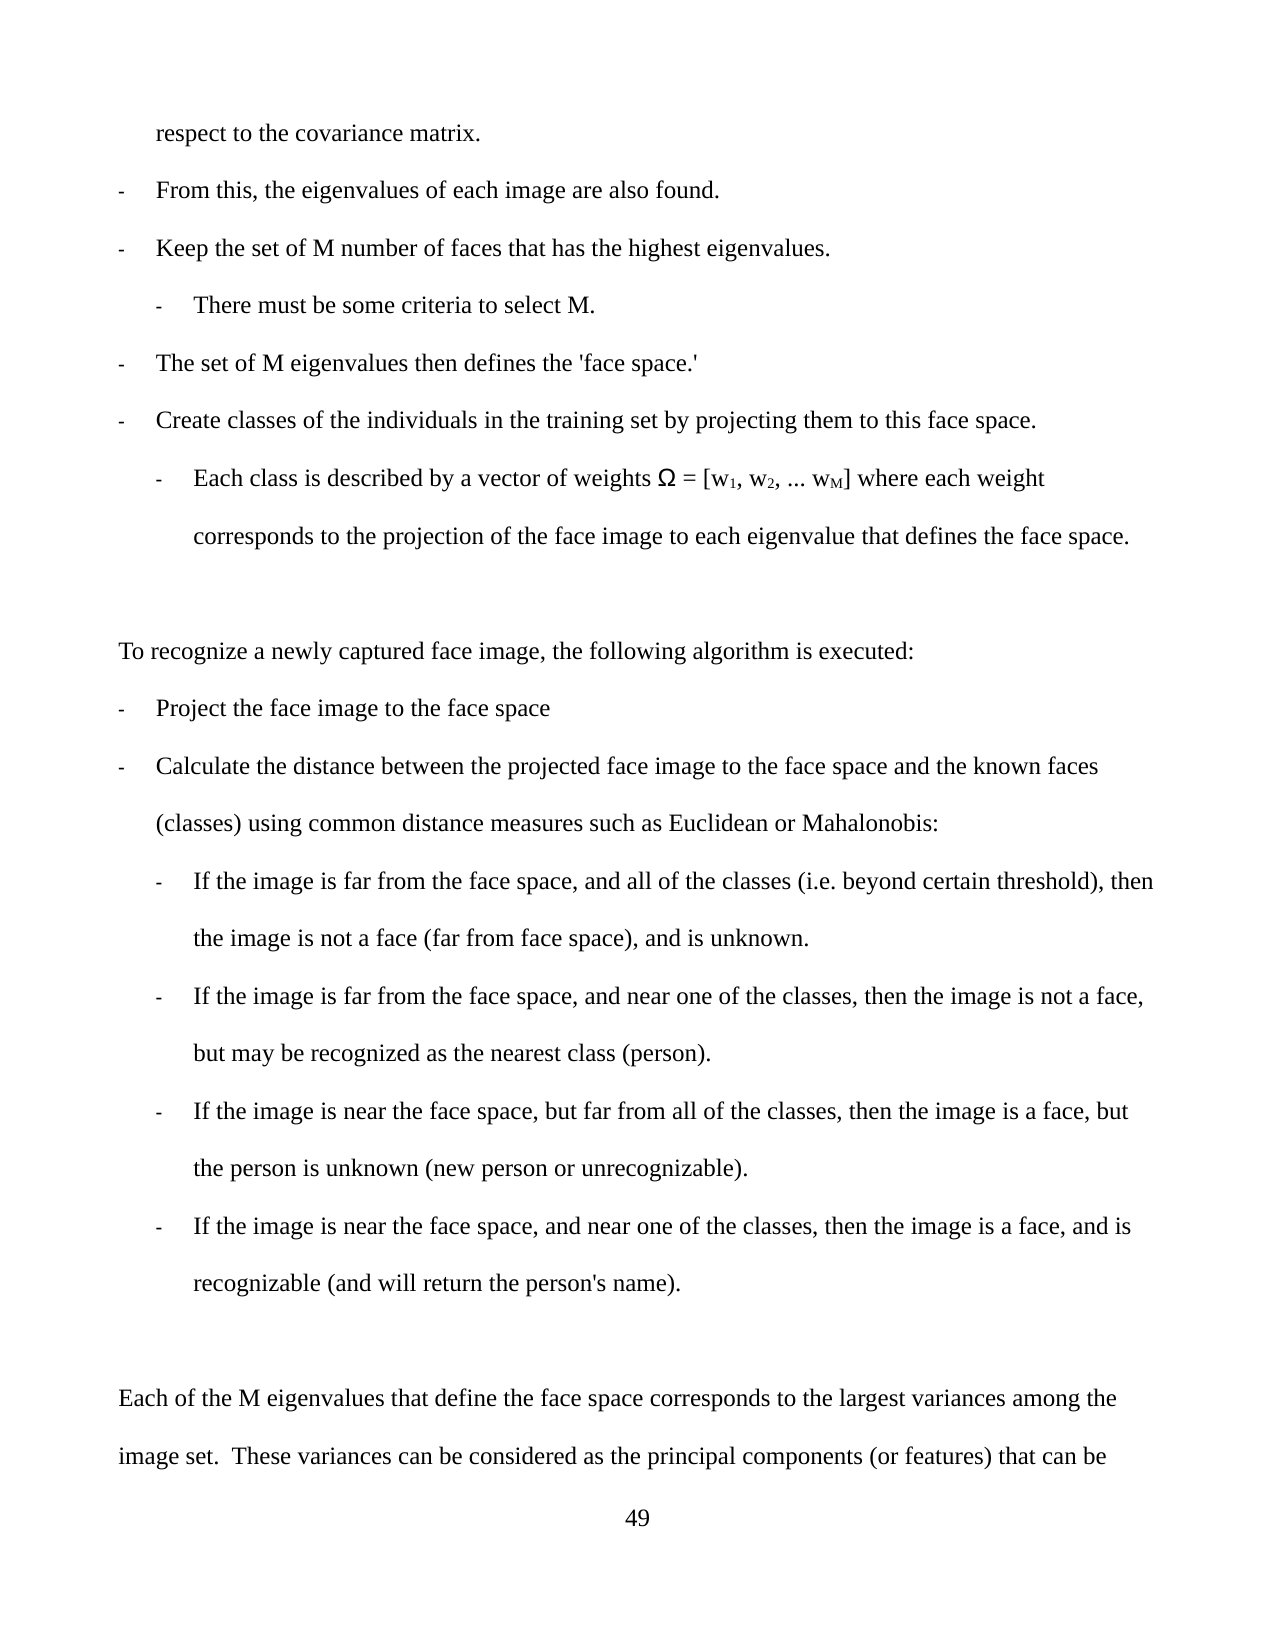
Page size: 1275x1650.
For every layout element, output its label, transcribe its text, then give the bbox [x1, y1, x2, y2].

list Project the face image to the face space [118, 693, 1157, 722]
list Each class is described by a vector of weights Ω = [w1, w2, ... wM] where each weight corresponds to the projection of the face image to each eigenvalue that defines the face space. [156, 463, 1157, 549]
text Each of the M eigenvalues that define the face space corresponds to the largest variances among the image set. These variances can be considered as the principal components (or features) that can be [118, 1383, 1157, 1469]
text To recognize a newly captured face image, the following algorithm is executed: [118, 636, 1157, 664]
list Calculate the distance between the projected face image to the face space and the known faces (classes) using common distance measures such as Euclidean or Mahalonobis: [118, 751, 1157, 837]
list From this, the eigenvalues of each image are also found. [118, 176, 1157, 204]
list The set of M eigenvalues then defines the 'face space.' [118, 348, 1157, 377]
list If the image is far from the face space, and near one of the classes, then the image is not a face, but may be recognized as the nearest class (person). [156, 981, 1157, 1067]
list If the image is near the face space, and near one of the classes, then the image is a face, and is recognizable (and will return the person's name). [156, 1211, 1157, 1297]
list There must be some criteria to select M. [156, 291, 1157, 319]
list If the image is near the face space, but far from all of the classes, then the image is a face, but the person is unknown (new person or unrecognizable). [156, 1096, 1157, 1182]
list If the image is far from the face space, and all of the classes (i.e. beyond certain threshold), then the image is not a face (far from face space), and is unknown. [156, 866, 1157, 952]
list Create classes of the individuals in the training set by projecting them to this face space. [118, 406, 1157, 434]
list respect to the covariance matrix. [118, 118, 1157, 147]
list Keep the set of M number of faces that has the highest eigenvalues. [118, 233, 1157, 262]
